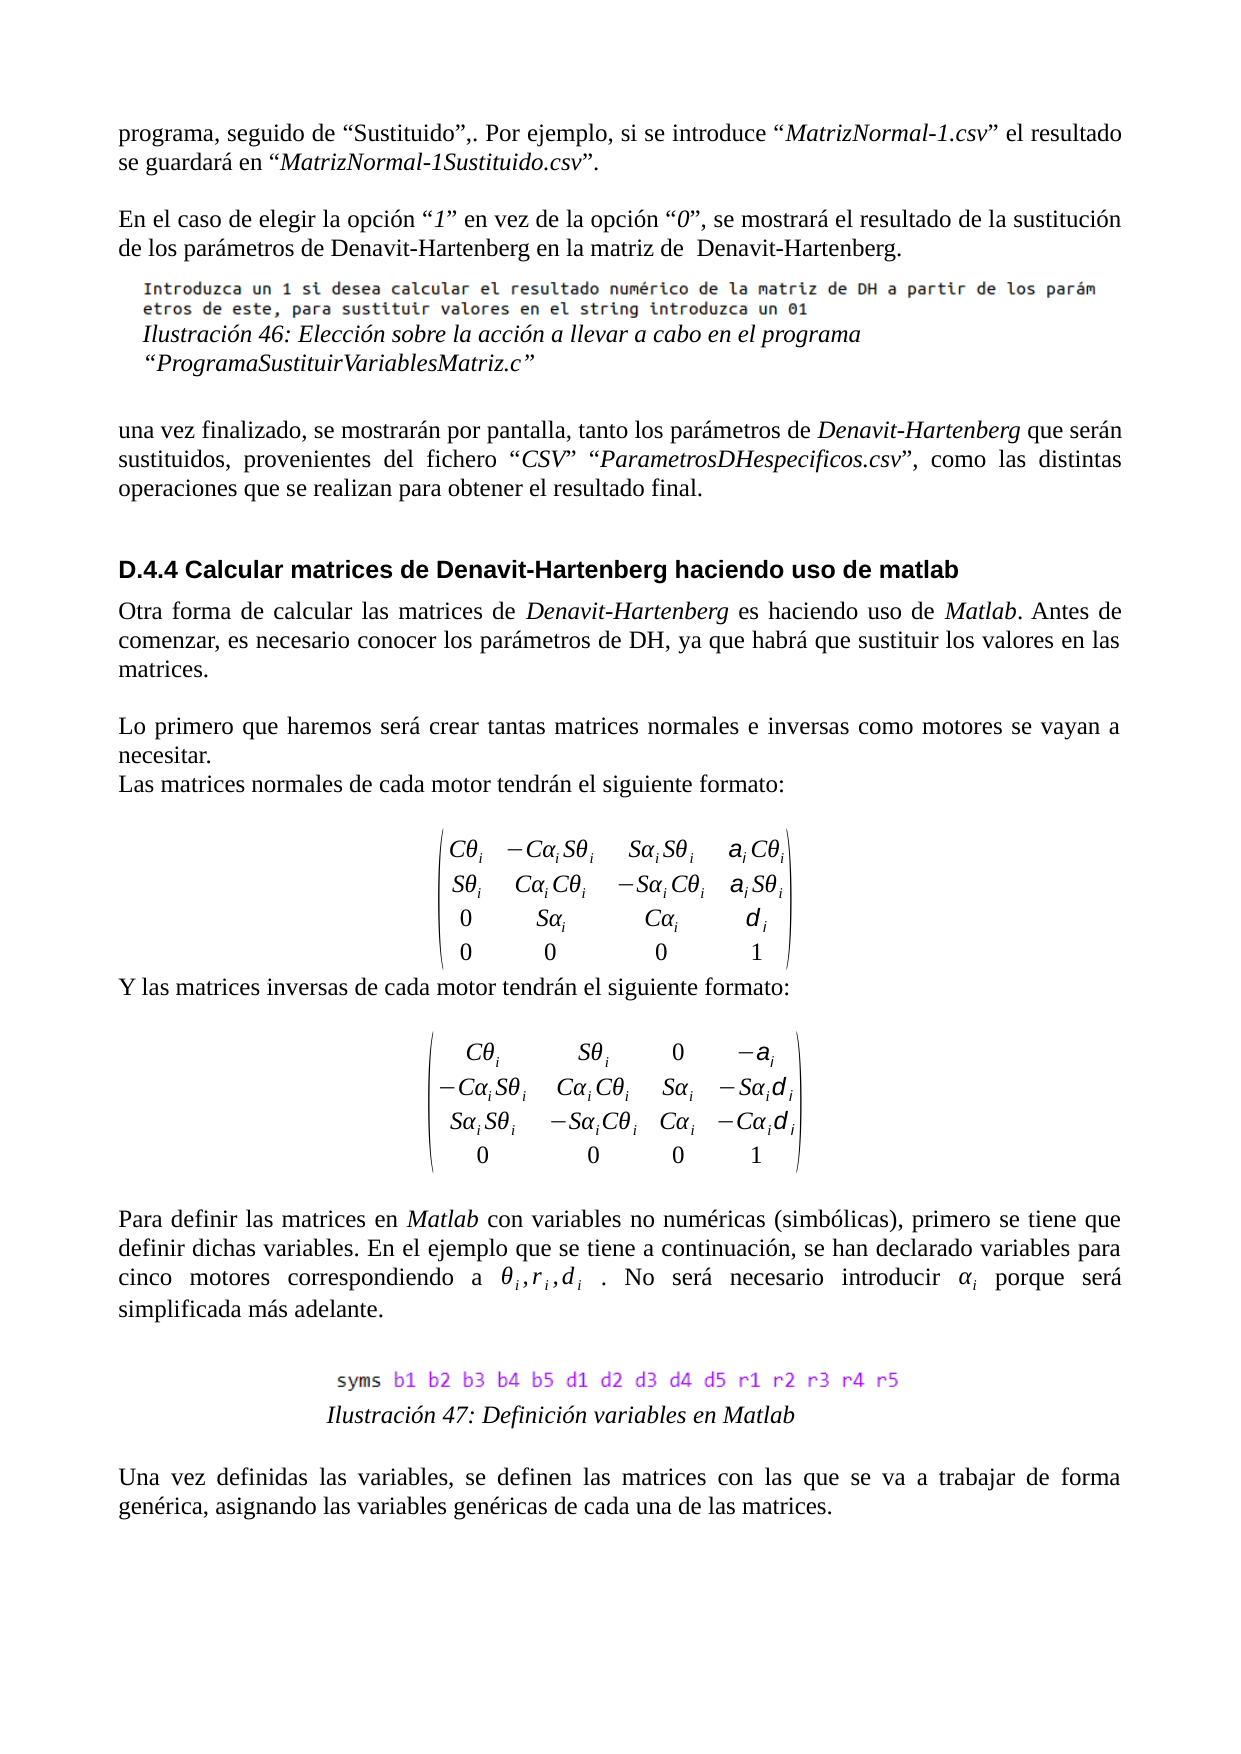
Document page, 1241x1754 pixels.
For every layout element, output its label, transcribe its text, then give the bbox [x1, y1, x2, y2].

text Y las matrices inversas de cada motor tendrán el siguiente formato: [118, 972, 1122, 1001]
picture [332, 1370, 909, 1400]
text Ilustración 47: Definición variables en Matlab [326, 1382, 914, 1429]
text Una vez definidas las variables, se definen las matrices con las que se va a trabajar de forma genérica, asignando las variables genéricas de cada una de las matrices. [118, 1462, 1122, 1519]
picture [142, 280, 1098, 319]
text Ilustración 46: Elección sobre la acción a llevar a cabo en el programa “ProgramaSustituirVariablesMatriz.c” [142, 319, 1098, 376]
text programa, seguido de “Sustituido”,. Por ejemplo, si se introduce “MatrizNormal-1.csv” el resultado se guardará en “MatrizNormal-1Sustituido.csv”. [118, 118, 1122, 176]
text En el caso de elegir la opción “1” en vez de la opción “0”, se mostrará el resultado de la sustitución de los parámetros de Denavit-Hartenberg en la matriz de Denavit-Hartenberg. [118, 204, 1122, 262]
subtitle D.4.4 Calcular matrices de Denavit-Hartenberg haciendo uso de matlab [118, 555, 1122, 584]
text Lo primero que haremos será crear tantas matrices normales e inversas como motores se vayan a necesitar. [118, 711, 1122, 769]
text Otra forma de calcular las matrices de Denavit-Hartenberg es haciendo uso de Matlab. Antes de comenzar, es necesario conocer los parámetros de DH, ya que habrá que sustituir los valores en las matrices. [118, 596, 1122, 683]
text Las matrices normales de cada motor tendrán el siguiente formato: [118, 769, 1122, 798]
text Para definir las matrices en Matlab con variables no numéricas (simbólicas), primero se tiene que definir dichas variables. En el ejemplo que se tiene a continuación, se han declarado variables para cinco motores correspondiendo a. No será necesario introducirporque será simplificada más adelante. [118, 1204, 1122, 1323]
text una vez finalizado, se mostrarán por pantalla, tanto los parámetros de Denavit-Hartenberg que serán sustituidos, provenientes del fichero “CSV” “ParametrosDHespecificos.csv”, como las distintas operaciones que se realizan para obtener el resultado final. [118, 415, 1122, 501]
